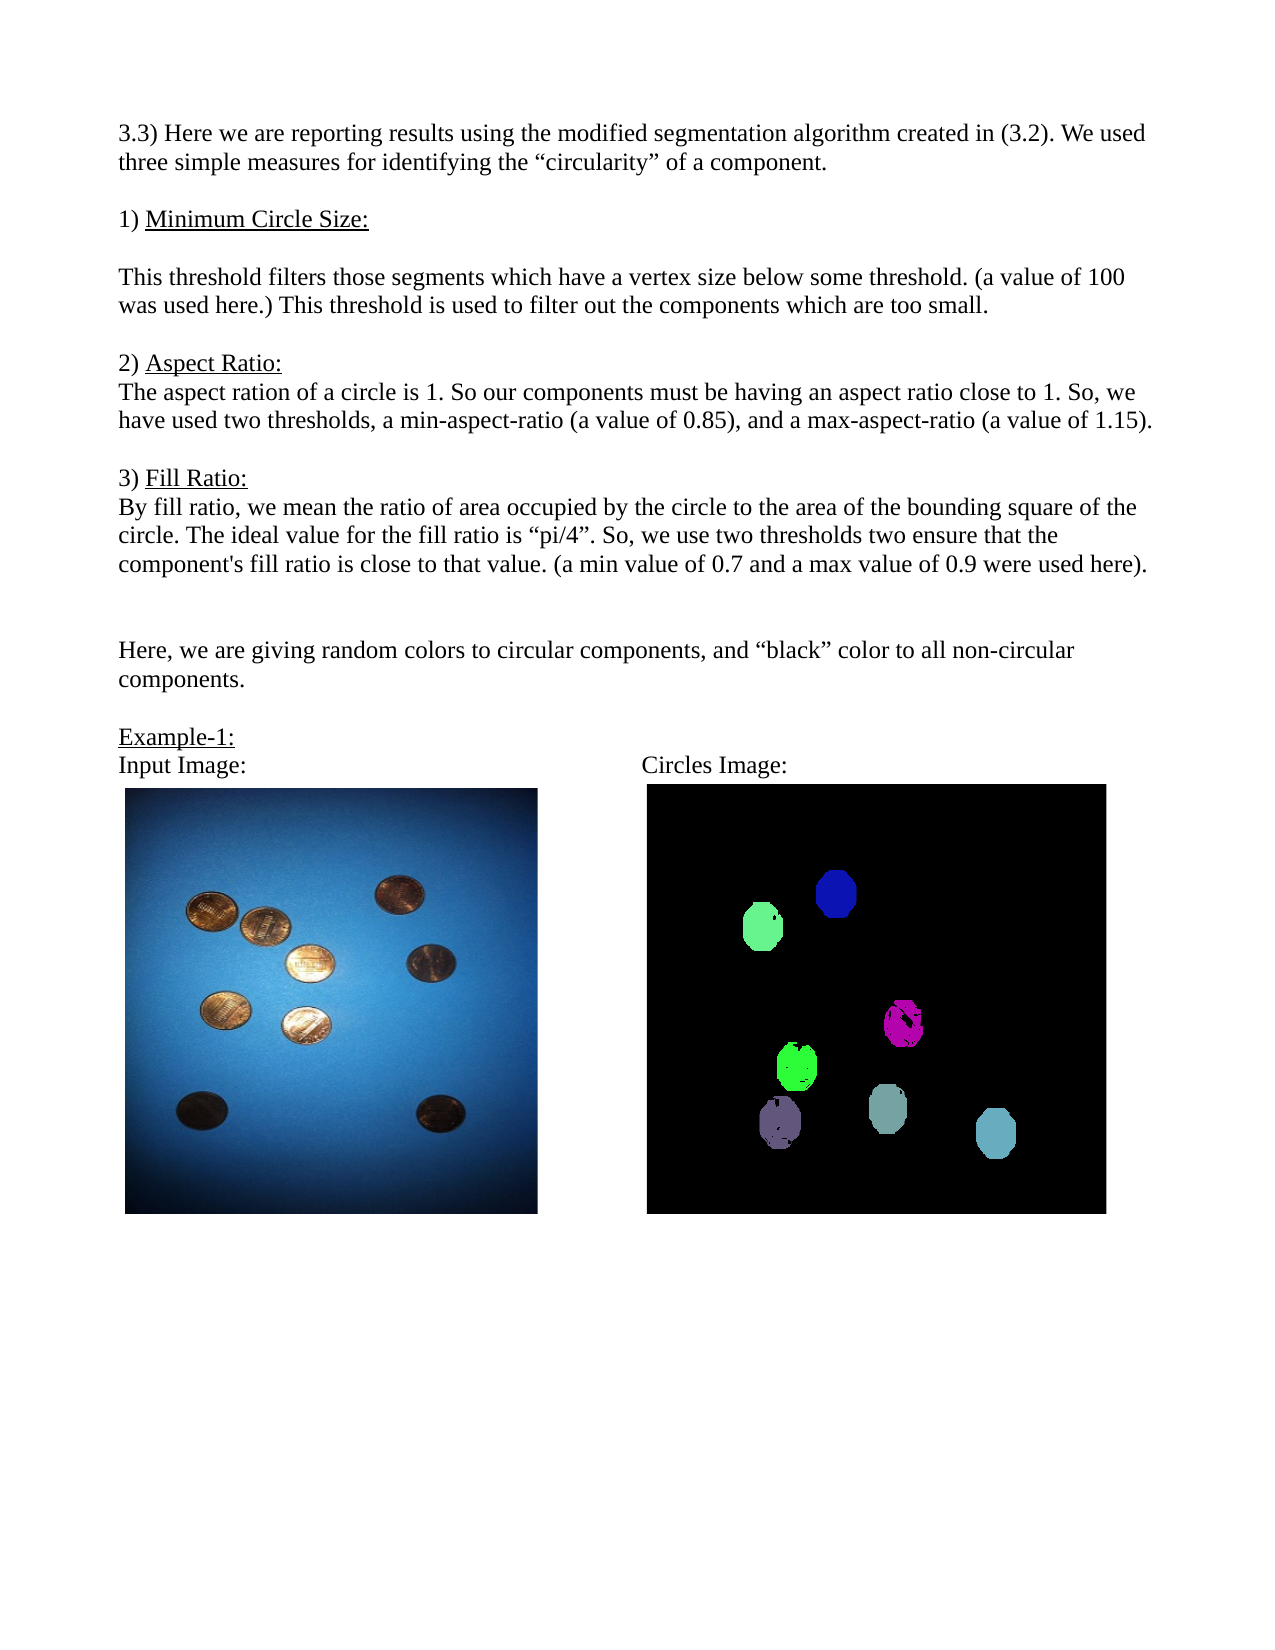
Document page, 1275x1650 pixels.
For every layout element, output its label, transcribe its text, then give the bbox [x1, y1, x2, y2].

text Input Image: Circles Image: [118, 751, 1157, 779]
picture [125, 788, 538, 1214]
text 3) Fill Ratio: [118, 463, 1157, 492]
text Here, we are giving random colors to circular components, and “black” color to all non-circular components. [118, 636, 1157, 693]
picture [646, 784, 1107, 1214]
text By fill ratio, we mean the ratio of area occupied by the circle to the area of the bounding square of the circle. The ideal value for the fill ratio is “pi/4”. So, we use two thresholds two ensure that the component's fill ratio is close to that value. (a min value of 0.7 and a max value of 0.9 were used here). [118, 492, 1157, 578]
text 1) Minimum Circle Size: [118, 204, 1157, 233]
text The aspect ration of a circle is 1. So our components must be having an aspect ratio close to 1. So, we have used two thresholds, a min-aspect-ratio (a value of 0.85), and a max-aspect-ratio (a value of 1.15). [118, 377, 1157, 434]
text This threshold filters those segments which have a vertex size below some threshold. (a value of 100 was used here.) This threshold is used to filter out the components which are too small. [118, 262, 1157, 319]
text Example-1: [118, 722, 1157, 751]
text 3.3) Here we are reporting results using the modified segmentation algorithm created in (3.2). We used three simple measures for identifying the “circularity” of a component. [118, 118, 1157, 176]
text 2) Aspect Ratio: [118, 348, 1157, 377]
